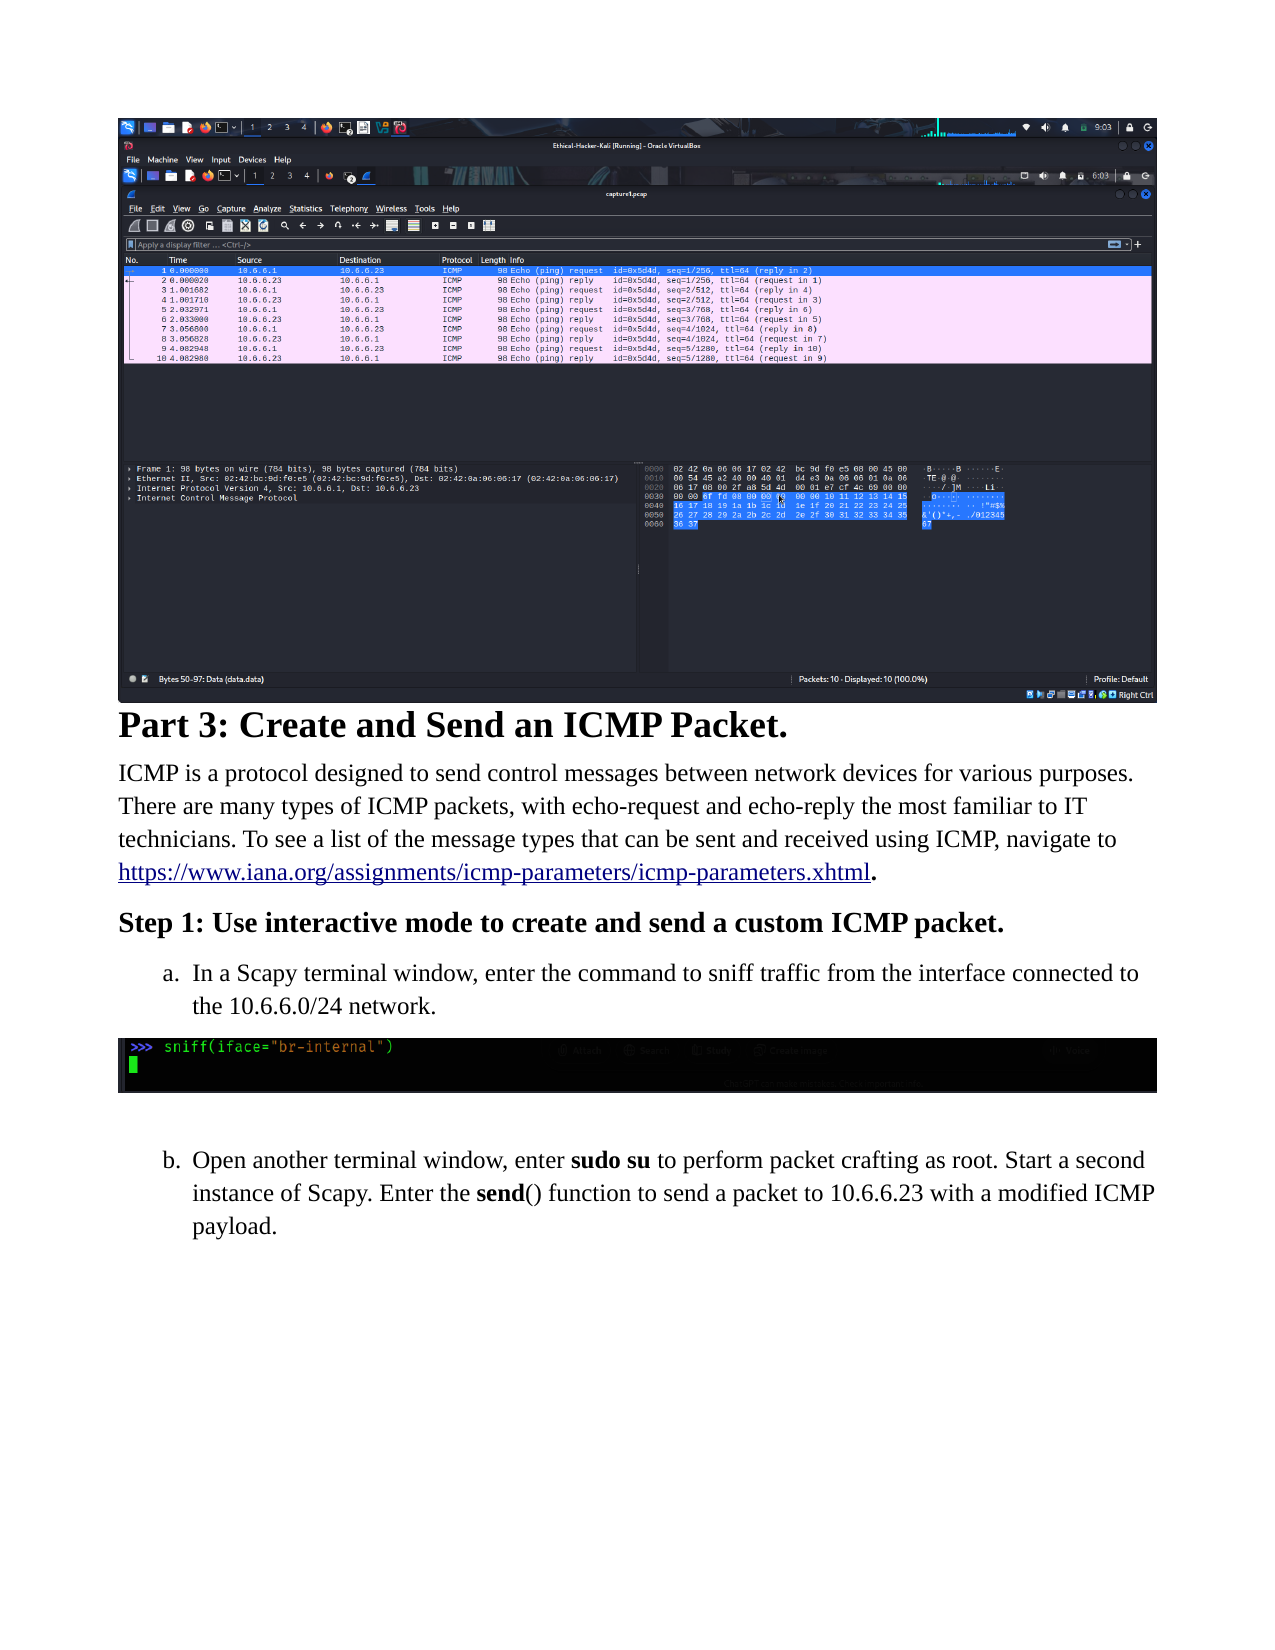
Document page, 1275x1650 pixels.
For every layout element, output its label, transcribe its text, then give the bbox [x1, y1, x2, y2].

picture [118, 1038, 1157, 1093]
subtitle Step 1: Use interactive mode to create and send a custom ICMP packet. [118, 905, 1157, 938]
text ICMP is a protocol designed to send control messages between network devices for various purposes. There are many types of ICMP packets, with echo-request and echo-reply the most familiar to IT technicians. To see a list of the message types that can be sent and received using ICMP, navigate to https://www.iana.org/assignments/icmp-parameters/icmp-parameters.xhtml. [118, 758, 1157, 886]
picture [118, 118, 1157, 703]
list Open another terminal window, enter sudo su to perform packet crafting as root. Start a second instance of Scapy. Enter the send() function to send a packet to 10.6.6.23 with a modified ICMP payload. [162, 1145, 1157, 1239]
list In a Scapy terminal window, enter the command to sniff traffic from the interface connected to the 10.6.6.0/24 network. [162, 958, 1157, 1019]
subtitle Part 3: Create and Send an ICMP Packet. [118, 703, 1157, 746]
